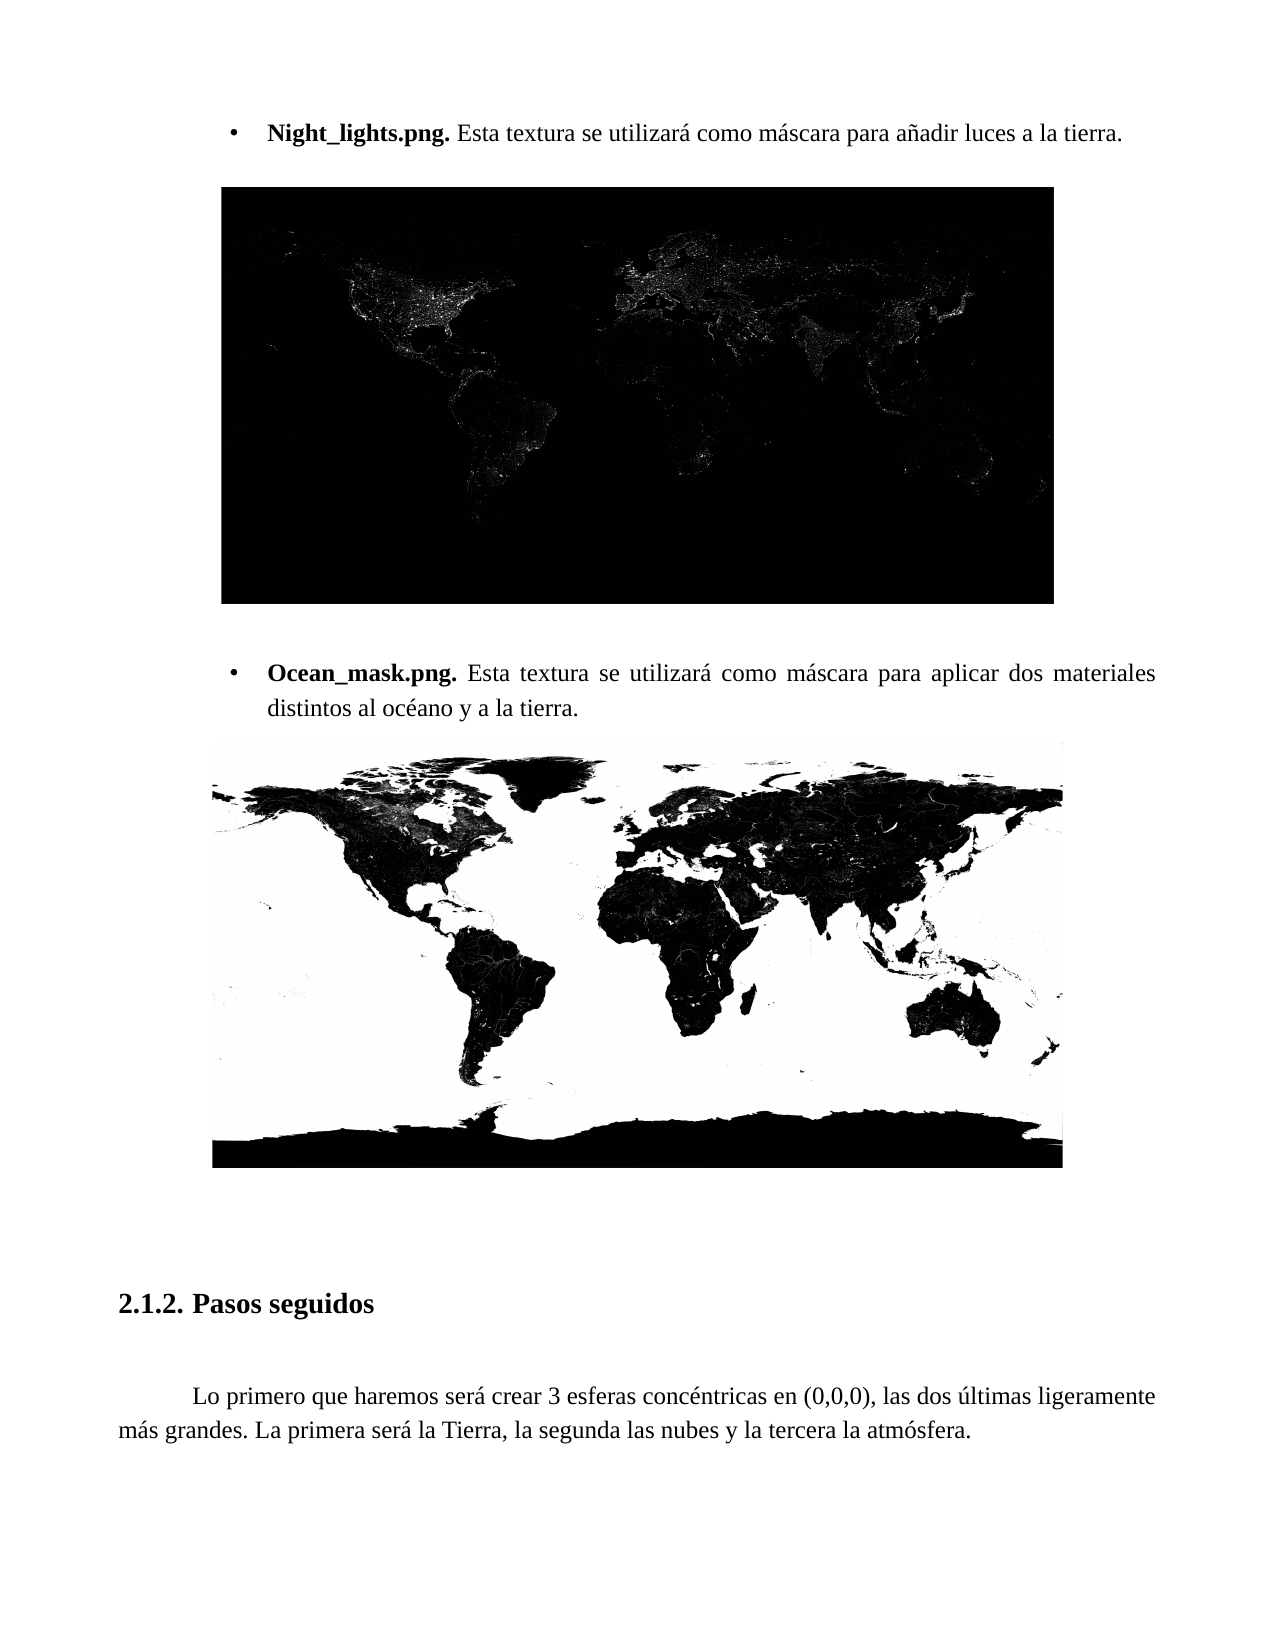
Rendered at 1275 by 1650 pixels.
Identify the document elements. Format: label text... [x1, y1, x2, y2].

text Lo primero que haremos será crear 3 esferas concéntricas en (0,0,0), las dos últimas ligeramente más grandes. La primera será la Tierra, la segunda las nubes y la tercera la atmósfera. [118, 1381, 1157, 1444]
list Ocean_mask.png. Esta textura se utilizará como máscara para aplicar dos materiales distintos al océano y a la tierra. [229, 658, 1157, 722]
list Night_lights.png. Esta textura se utilizará como máscara para añadir luces a la tierra. [229, 118, 1157, 147]
picture [212, 742, 1063, 1168]
picture [221, 187, 1054, 604]
subtitle 2.1.2. Pasos seguidos [118, 1286, 1157, 1319]
